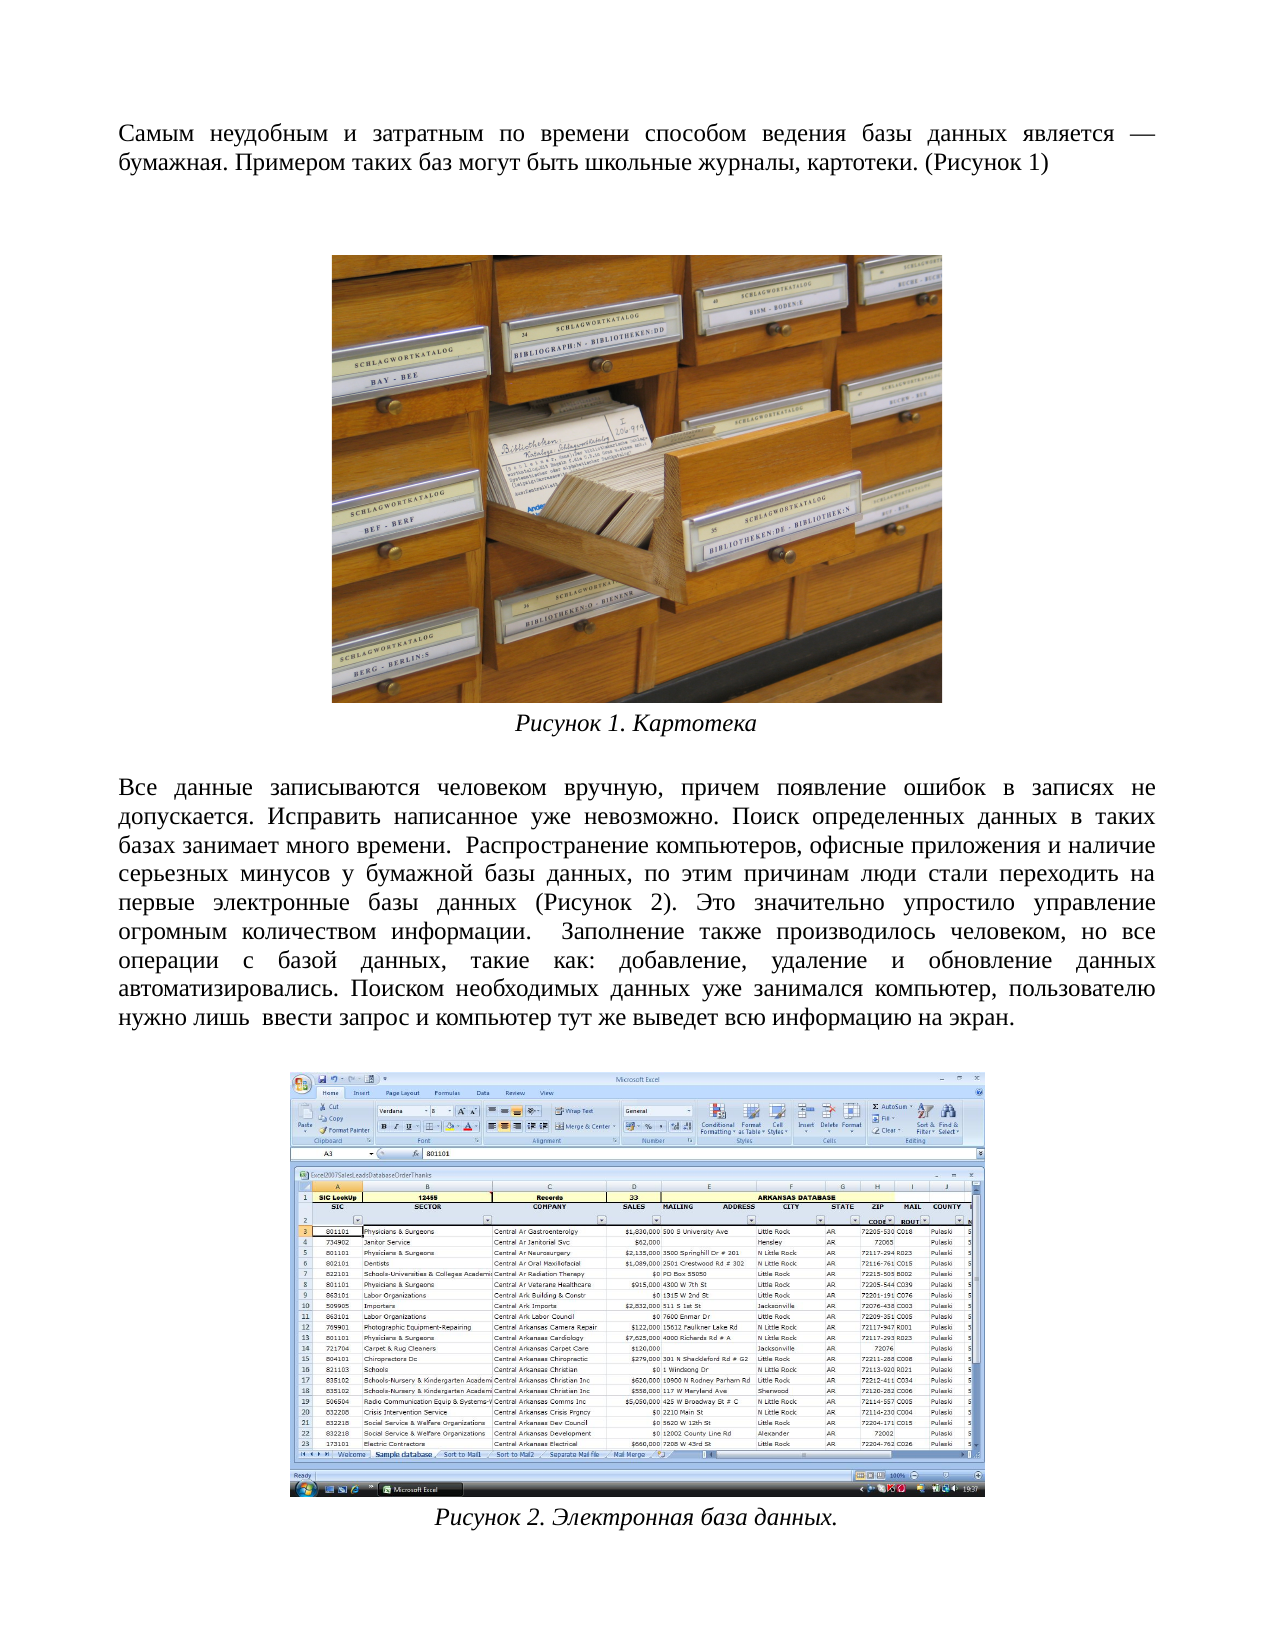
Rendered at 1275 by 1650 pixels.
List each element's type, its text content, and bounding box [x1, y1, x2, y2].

text Рисунок 1. Картотека [332, 703, 942, 736]
picture [331, 255, 943, 703]
text Рисунок 2. Электронная база данных. [290, 1497, 985, 1531]
picture [290, 1072, 985, 1497]
text Все данные записываются человеком вручную, причем появление ошибок в записях не допускается. Исправить написанное уже невозможно. Поиск определенных данных в таких базах занимает много времени. Распространение компьютеров, офисные приложения и наличие серьезных минусов у бумажной базы данных, по этим причинам люди стали переходить на первые электронные базы данных (Рисунок 2). Это значительно упростило управление огромным количеством информации. Заполнение также производилось человеком, но все операции с базой данных, такие как: добавление, удаление и обновление данных автоматизировались. Поиском необходимых данных уже занимался компьютер, пользователю нужно лишь ввести запрос и компьютер тут же выведет всю информацию на экран. [118, 772, 1157, 1031]
text Самым неудобным и затратным по времени способом ведения базы данных является — бумажная. Примером таких баз могут быть школьные журналы, картотеки. (Рисунок 1) [118, 118, 1157, 176]
